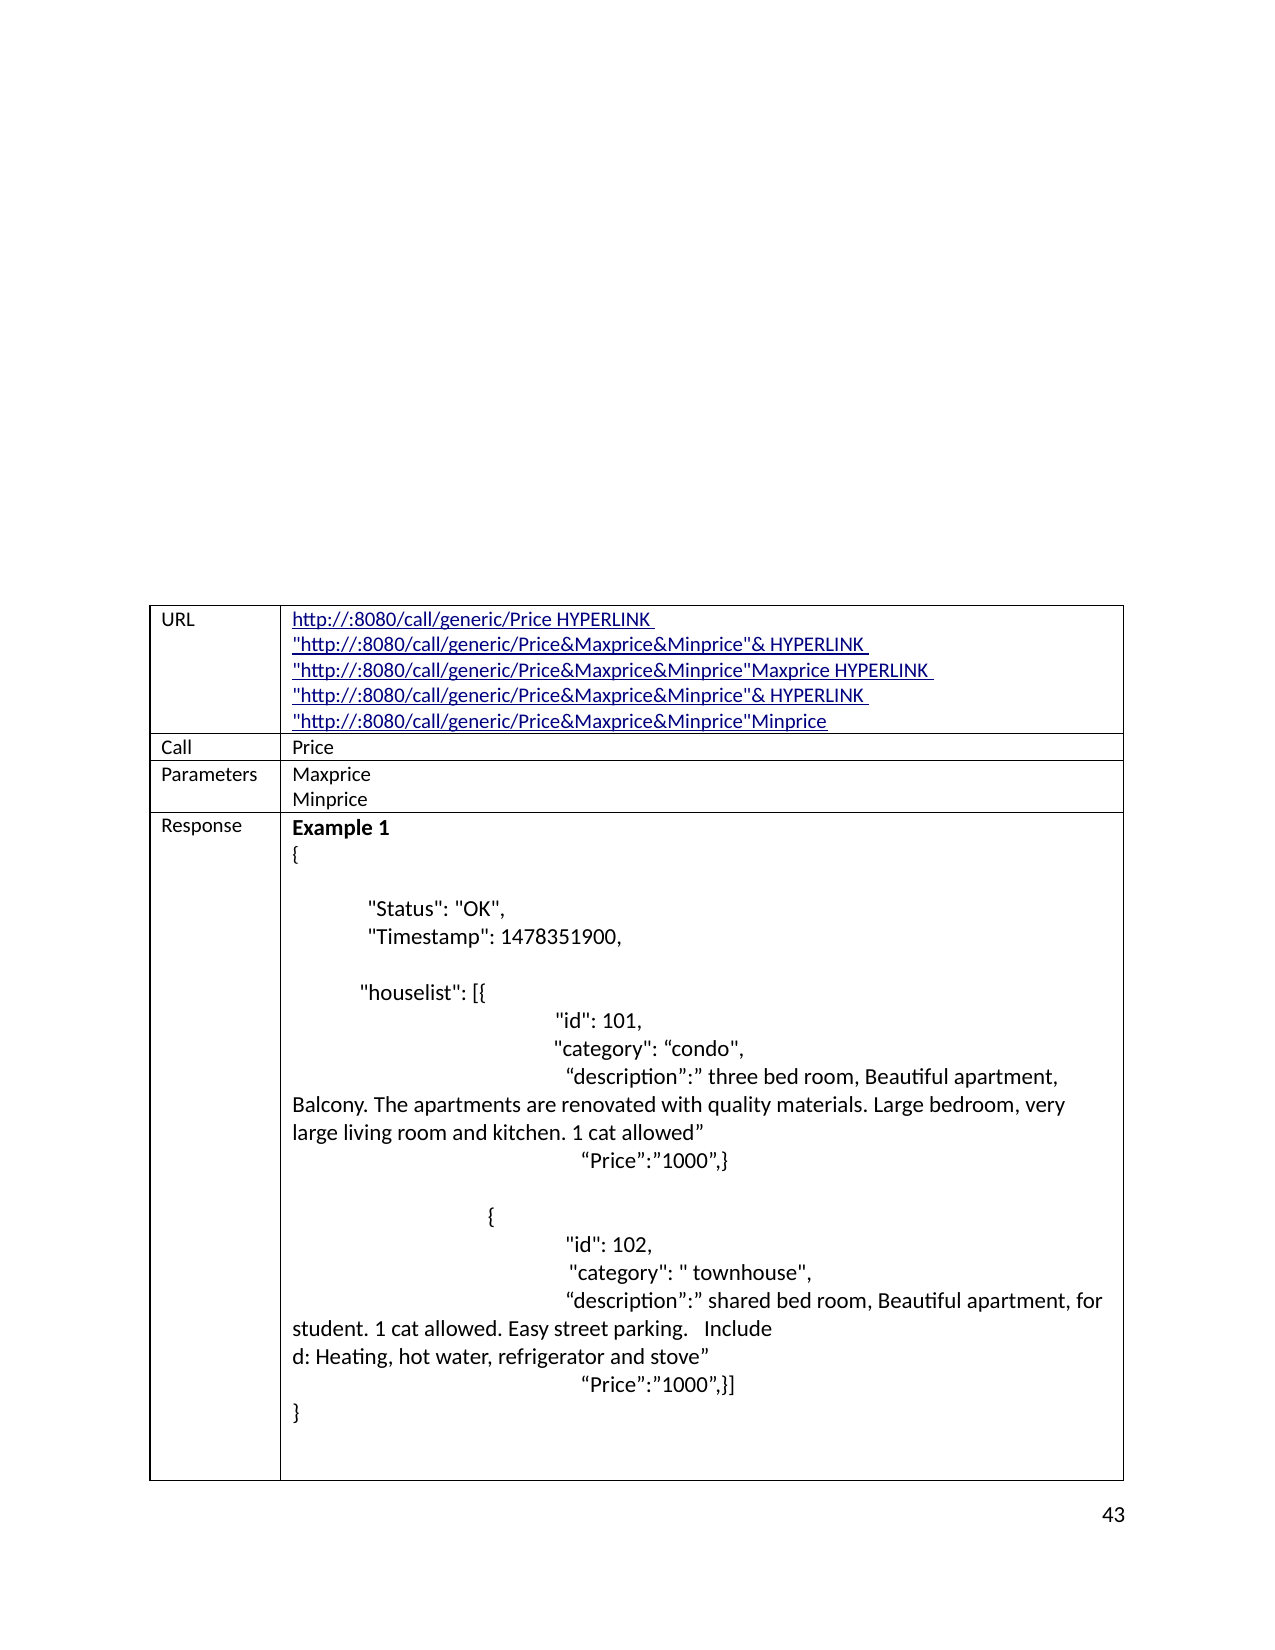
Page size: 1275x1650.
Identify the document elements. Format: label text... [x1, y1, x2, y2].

table_cell Price [281, 734, 1123, 760]
table_cell Response [151, 813, 280, 1480]
table_cell Call [151, 734, 280, 760]
table_cell Parameters [151, 761, 280, 812]
table_cell Example 1 { "Status": "OK", "Timestamp": 1478351900, "houselist": [{ "id": 101, "category": “condo", “description”:” three bed room, Beautiful apartment, Balcony. The apartments are renovated with quality materials. Large bedroom, very large living room and kitchen. 1 cat allowed” “Price”:”1000”,} { "id": 102, "category": " townhouse", “description”:” shared bed room, Beautiful apartment, for student. 1 cat allowed. Easy street parking. Include d: Heating, hot water, refrigerator and stove” “Price”:”1000”,}] } [281, 813, 1123, 1480]
table_header http://:8080/call/generic/Price HYPERLINK "http://:8080/call/generic/Price&Maxprice&Minprice"& HYPERLINK "http://:8080/call/generic/Price&Maxprice&Minprice"Maxprice HYPERLINK "http://:8080/call/generic/Price&Maxprice&Minprice"& HYPERLINK "http://:8080/call/generic/Price&Maxprice&Minprice"Minprice [281, 606, 1123, 733]
table_header URL [151, 606, 280, 733]
table_cell Maxprice Minprice [281, 761, 1123, 812]
